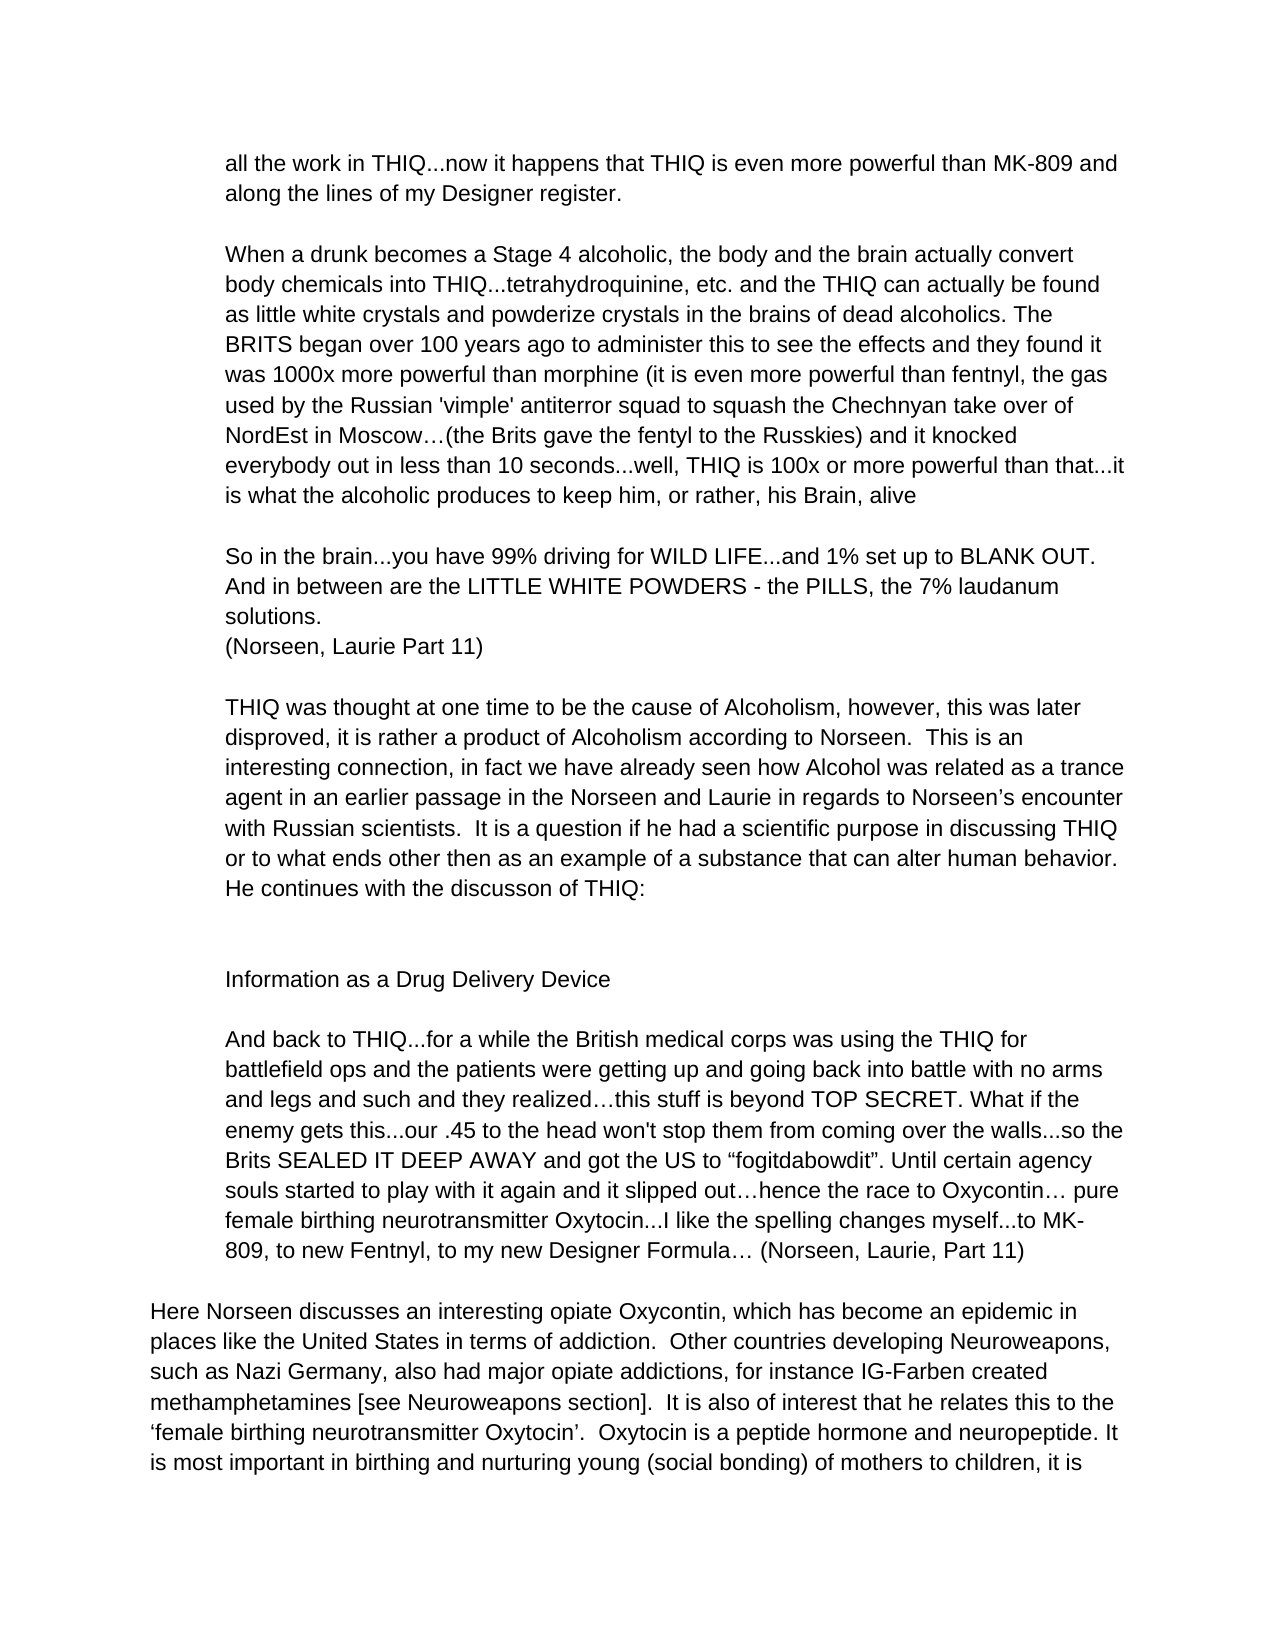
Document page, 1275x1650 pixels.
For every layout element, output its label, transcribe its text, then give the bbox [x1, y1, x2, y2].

text THIQ was thought at one time to be the cause of Alcoholism, however, this was later disproved, it is rather a product of Alcoholism according to Norseen. This is an interesting connection, in fact we have already seen how Alcohol was related as a trance agent in an earlier passage in the Norseen and Laurie in regards to Norseen’s encounter with Russian scientists. It is a question if he had a scientific purpose in discussing THIQ or to what ends other then as an example of a substance that can alter human behavior. He continues with the discusson of THIQ: [225, 694, 1125, 901]
text Here Norseen discusses an interesting opiate Oxycontin, which has become an epidemic in places like the United States in terms of addiction. Other countries developing Neuroweapons, such as Nazi Germany, also had major opiate addictions, for instance IG-Farben created methamphetamines [see Neuroweapons section]. It is also of interest that he relates this to the ‘female birthing neurotransmitter Oxytocin’. Oxytocin is a peptide hormone and neuropeptide. It is most important in birthing and nurturing young (social bonding) of mothers to children, it is [150, 1298, 1125, 1475]
text all the work in THIQ...now it happens that THIQ is even more powerful than MK-809 and along the lines of my Designer register. When a drunk becomes a Stage 4 alcoholic, the body and the brain actually convert body chemicals into THIQ...tetrahydroquinine, etc. and the THIQ can actually be found as little white crystals and powderize crystals in the brains of dead alcoholics. The BRITS began over 100 years ago to administer this to see the effects and they found it was 1000x more powerful than morphine (it is even more powerful than fentnyl, the gas used by the Russian 'vimple' antiterror squad to squash the Chechnyan take over of NordEst in Moscow…(the Brits gave the fentyl to the Russkies) and it knocked everybody out in less than 10 seconds...well, THIQ is 100x or more powerful than that...it is what the alcoholic produces to keep him, or rather, his Brain, alive So in the brain...you have 99% driving for WILD LIFE...and 1% set up to BLANK OUT. And in between are the LITTLE WHITE POWDERS - the PILLS, the 7% laudanum solutions. (Norseen, Laurie Part 11) [225, 150, 1125, 660]
text Information as a Drug Delivery Device And back to THIQ...for a while the British medical corps was using the THIQ for battlefield ops and the patients were getting up and going back into battle with no arms and legs and such and they realized…this stuff is beyond TOP SECRET. What if the enemy gets this...our .45 to the head won't stop them from coming over the walls...so the Brits SEALED IT DEEP AWAY and got the US to “fogitdabowdit”. Until certain agency souls started to play with it again and it slipped out…hence the race to Oxycontin… pure female birthing neurotransmitter Oxytocin...I like the spelling changes myself...to MK-809, to new Fentnyl, to my new Designer Formula… (Norseen, Laurie, Part 11) [225, 935, 1125, 1294]
